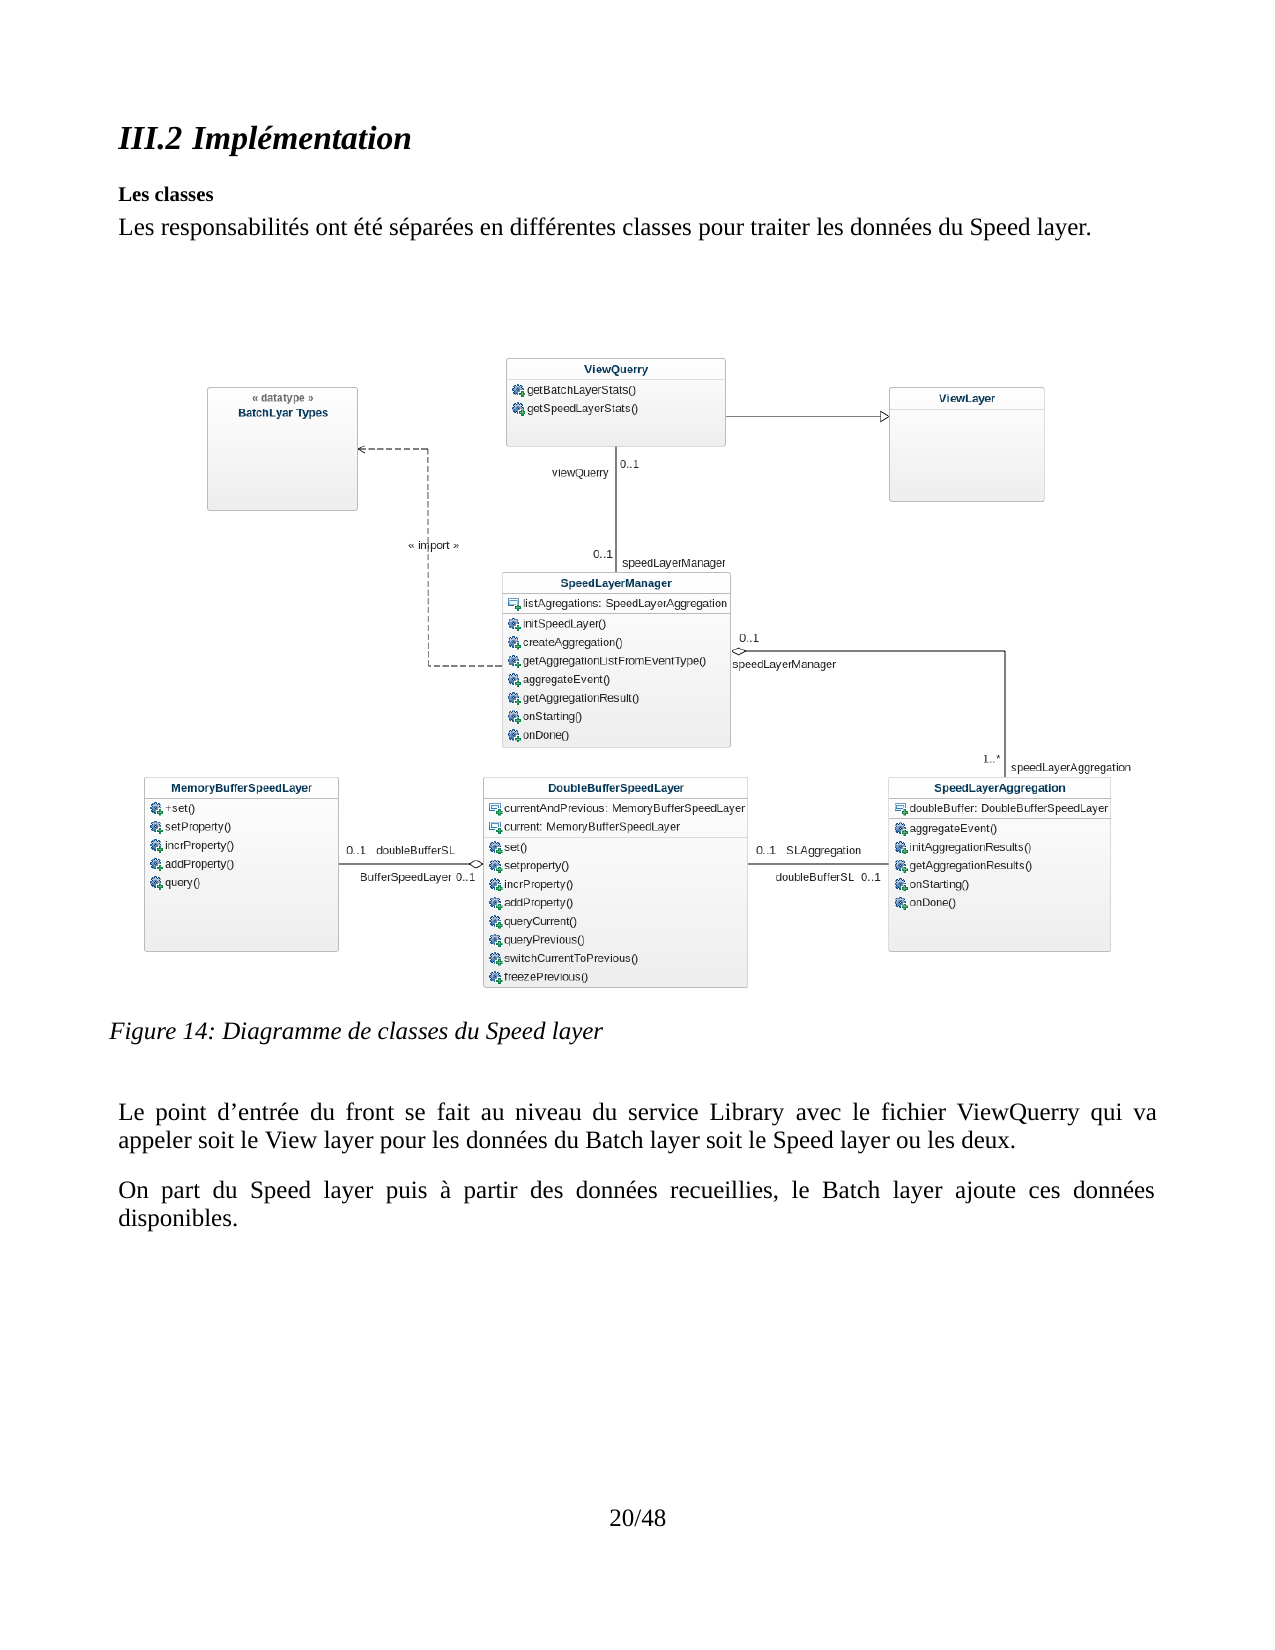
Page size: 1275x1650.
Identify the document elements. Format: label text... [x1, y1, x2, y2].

picture [109, 319, 1148, 1011]
subtitle Les classes [118, 182, 1157, 206]
text Figure 14: Diagramme de classes du Speed layer [109, 1011, 1148, 1045]
subtitle Implémentation [118, 118, 1157, 157]
text Le point d’entrée du front se fait au niveau du service Library avec le fichier ViewQuerry qui va appeler soit le View layer pour les données du Batch layer soit le Speed layer ou les deux. [118, 1097, 1157, 1154]
text Les responsabilités ont été séparées en différentes classes pour traiter les données du Speed layer. [118, 212, 1157, 241]
text On part du Speed layer puis à partir des données recueillies, le Batch layer ajoute ces données disponibles. [118, 1175, 1157, 1232]
